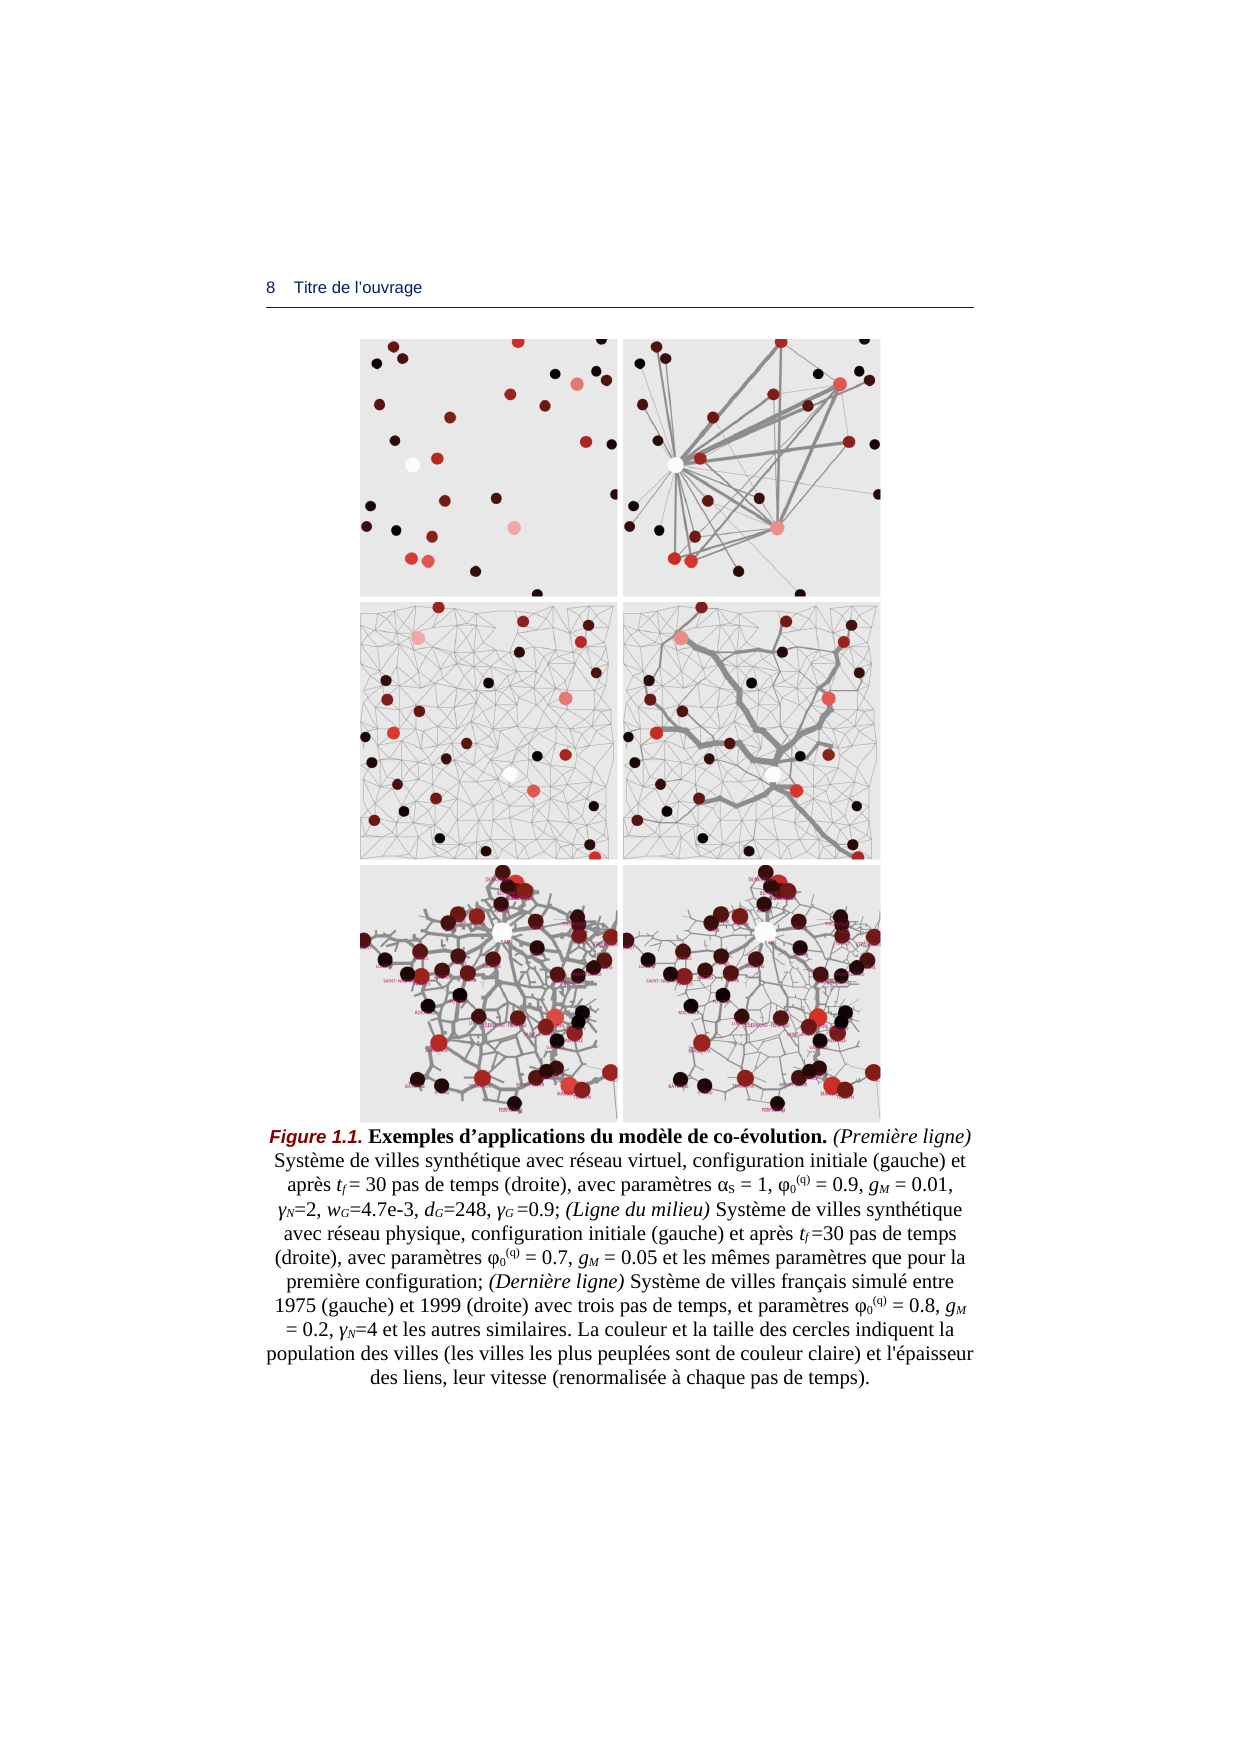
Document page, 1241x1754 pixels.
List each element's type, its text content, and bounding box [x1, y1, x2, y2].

picture [357, 336, 883, 1125]
text Figure 1.1. Exemples d’applications du modèle de co-évolution. (Première ligne) Système de villes synthétique avec réseau virtuel, configuration initiale (gauche) et après tf = 30 pas de temps (droite), avec paramètres αS = 1, φ0(q) = 0.9, gM = 0.01, γN=2, wG=4.7e-3, dG=248, γG =0.9; (Ligne du milieu) Système de villes synthétique avec réseau physique, configuration initiale (gauche) et après tf =30 pas de temps (droite), avec paramètres φ0(q) = 0.7, gM = 0.05 et les mêmes paramètres que pour la première configuration; (Dernière ligne) Système de villes français simulé entre 1975 (gauche) et 1999 (droite) avec trois pas de temps, et paramètres φ0(q) = 0.8, gM = 0.2, γN=4 et les autres similaires. La couleur et la taille des cercles indiquent la population des villes (les villes les plus peuplées sont de couleur claire) et l'épaisseur des liens, leur vitesse (renormalisée à chaque pas de temps). [266, 1124, 974, 1389]
